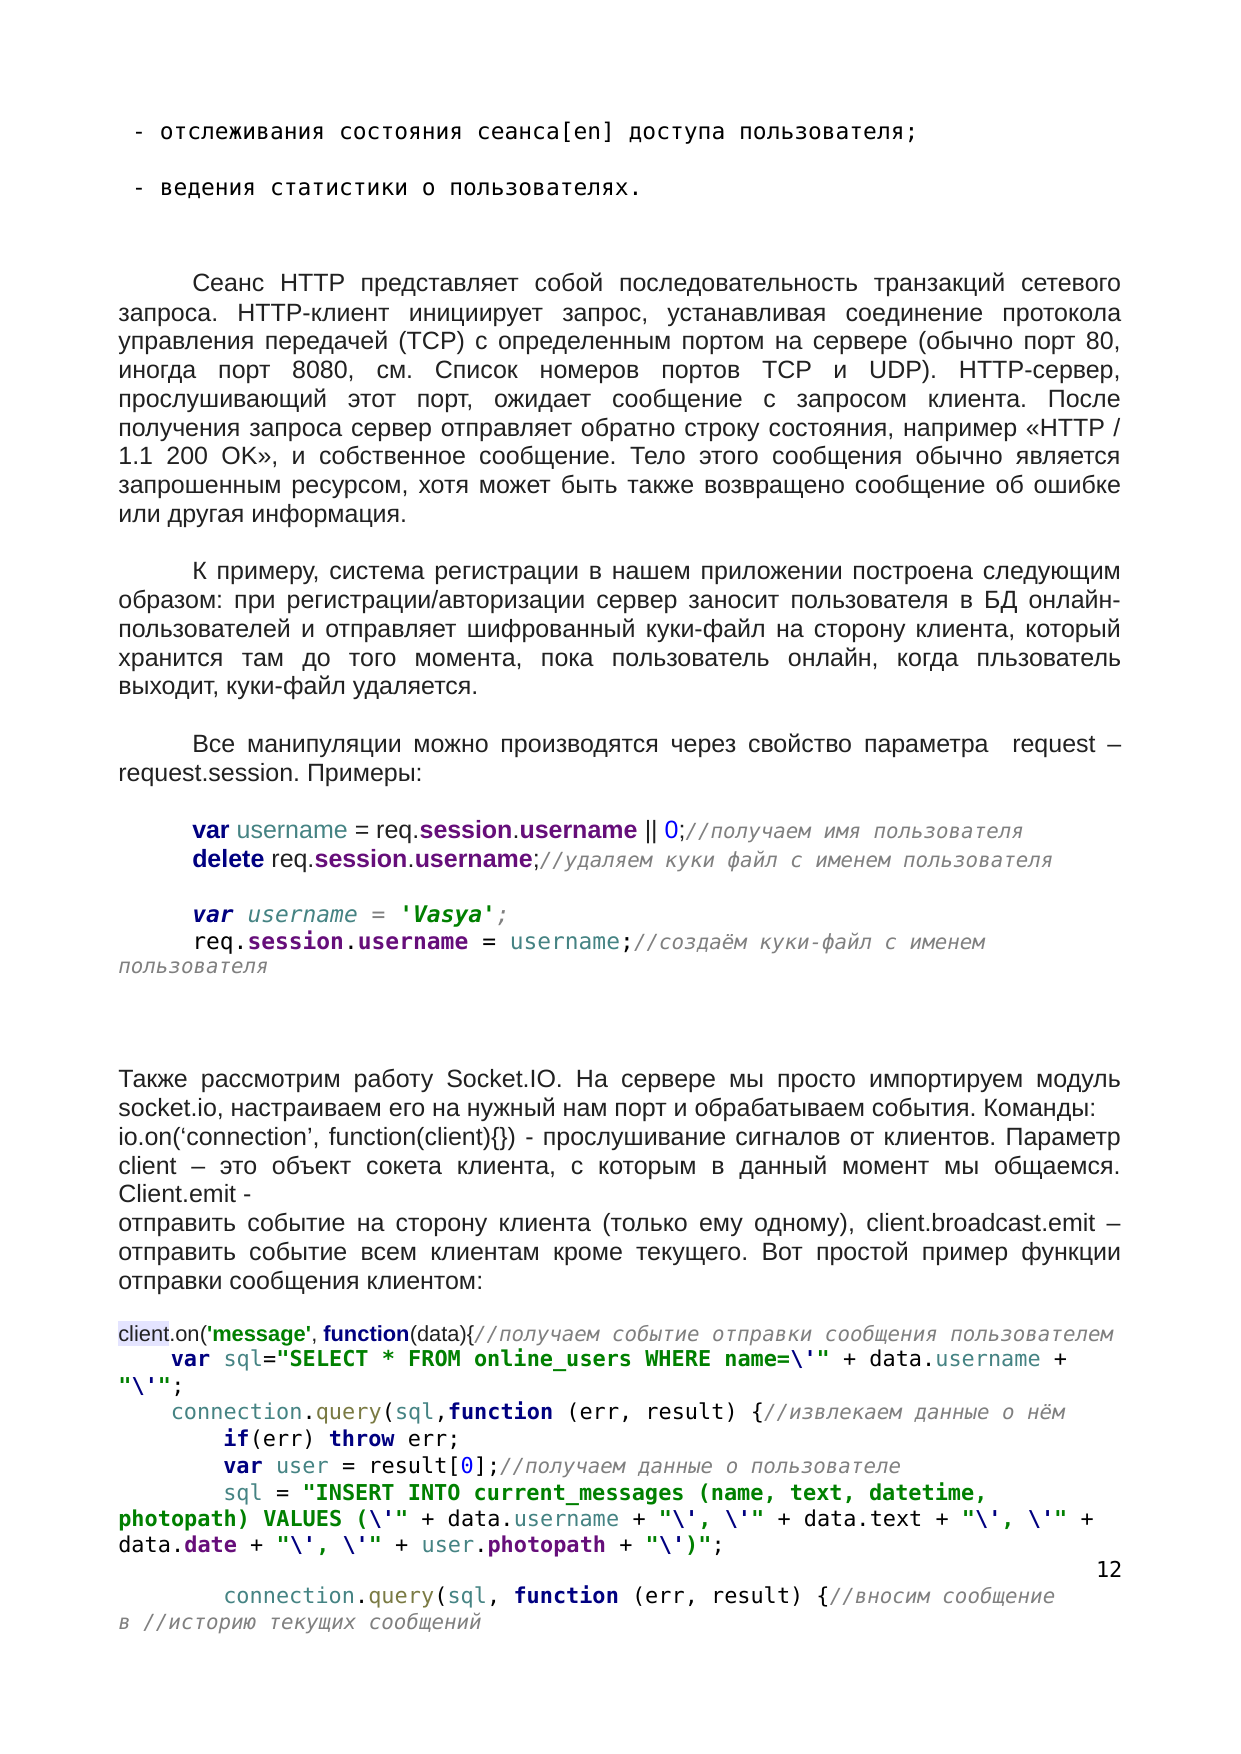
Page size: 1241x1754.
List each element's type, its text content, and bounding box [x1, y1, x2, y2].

text delete req.session.username;//удаляем куки файл с именем пользователя [118, 844, 1122, 872]
text var user = result[0];//получаем данные о пользователе [118, 1453, 1122, 1479]
text - ведения статистики о пользователях. [118, 174, 1122, 201]
text req.session.username = username;//создаём куки-файл с именем пользователя [118, 928, 1122, 979]
text отправить событие на сторону клиента (только ему одному), client.broadcast.emit – отправить событие всем клиентам кроме текущего. Вот простой пример функции отправки сообщения клиентом: [118, 1208, 1122, 1294]
text connection.query(sql,function (err, result) {//извлекаем данные о нём [118, 1399, 1122, 1426]
text 12 [118, 1557, 1122, 1583]
text io.on(‘connection’, function(client){}) - прослушивание сигналов от клиентов. Параметр client – это объект сокета клиента, с которым в данный момент мы общаемся. Client.emit - [118, 1122, 1122, 1208]
text Сеанс HTTP представляет собой последовательность транзакций сетевого запроса. HTTP-клиент инициирует запрос, устанавливая соединение протокола управления передачей (TCP) с определенным портом на сервере (обычно порт 80, иногда порт 8080, см. Список номеров портов TCP и UDP). HTTP-сервер, прослушивающий этот порт, ожидает сообщение с запросом клиента. После получения запроса сервер отправляет обратно строку состояния, например «HTTP / 1.1 200 OK», и собственное сообщение. Тело этого сообщения обычно является запрошенным ресурсом, хотя может быть также возвращено сообщение об ошибке или другая информация. [118, 230, 1122, 527]
text client.on('message', function(data){//получаем событие отправки сообщения пользователем [118, 1321, 1122, 1347]
text var sql="SELECT * FROM online_users WHERE name=\'" + data.username + "\'"; [118, 1347, 1122, 1399]
text var username = 'Vasya'; [118, 901, 1122, 928]
text К примеру, система регистрации в нашем приложении построена следующим образом: при регистрации/авторизации сервер заносит пользователя в БД онлайн-пользователей и отправляет шифрованный куки-файл на сторону клиента, который хранится там до того момента, пока пользователь онлайн, когда пльзователь выходит, куки-файл удаляется. [118, 556, 1122, 700]
text if(err) throw err; [118, 1426, 1122, 1453]
text Также рассмотрим работу Socket.IO. На сервере мы просто импортируем модуль socket.io, настраиваем его на нужный нам порт и обрабатываем события. Команды: [118, 1064, 1122, 1122]
text Все манипуляции можно производятся через свойство параметра request – request.session. Примеры: [118, 729, 1122, 786]
text var username = req.session.username || 0;//получаем имя пользователя [118, 815, 1122, 844]
text - отслеживания состояния сеанса[en] доступа пользователя; [118, 118, 1122, 145]
text connection.query(sql, function (err, result) {//вносим сообщение в //историю текущих сообщений [118, 1583, 1122, 1634]
text sql = "INSERT INTO current_messages (name, text, datetime, photopath) VALUES (\'" + data.username + "\', \'" + data.text + "\', \'" + data.date + "\', \'" + user.photopath + "\')"; [118, 1479, 1122, 1557]
